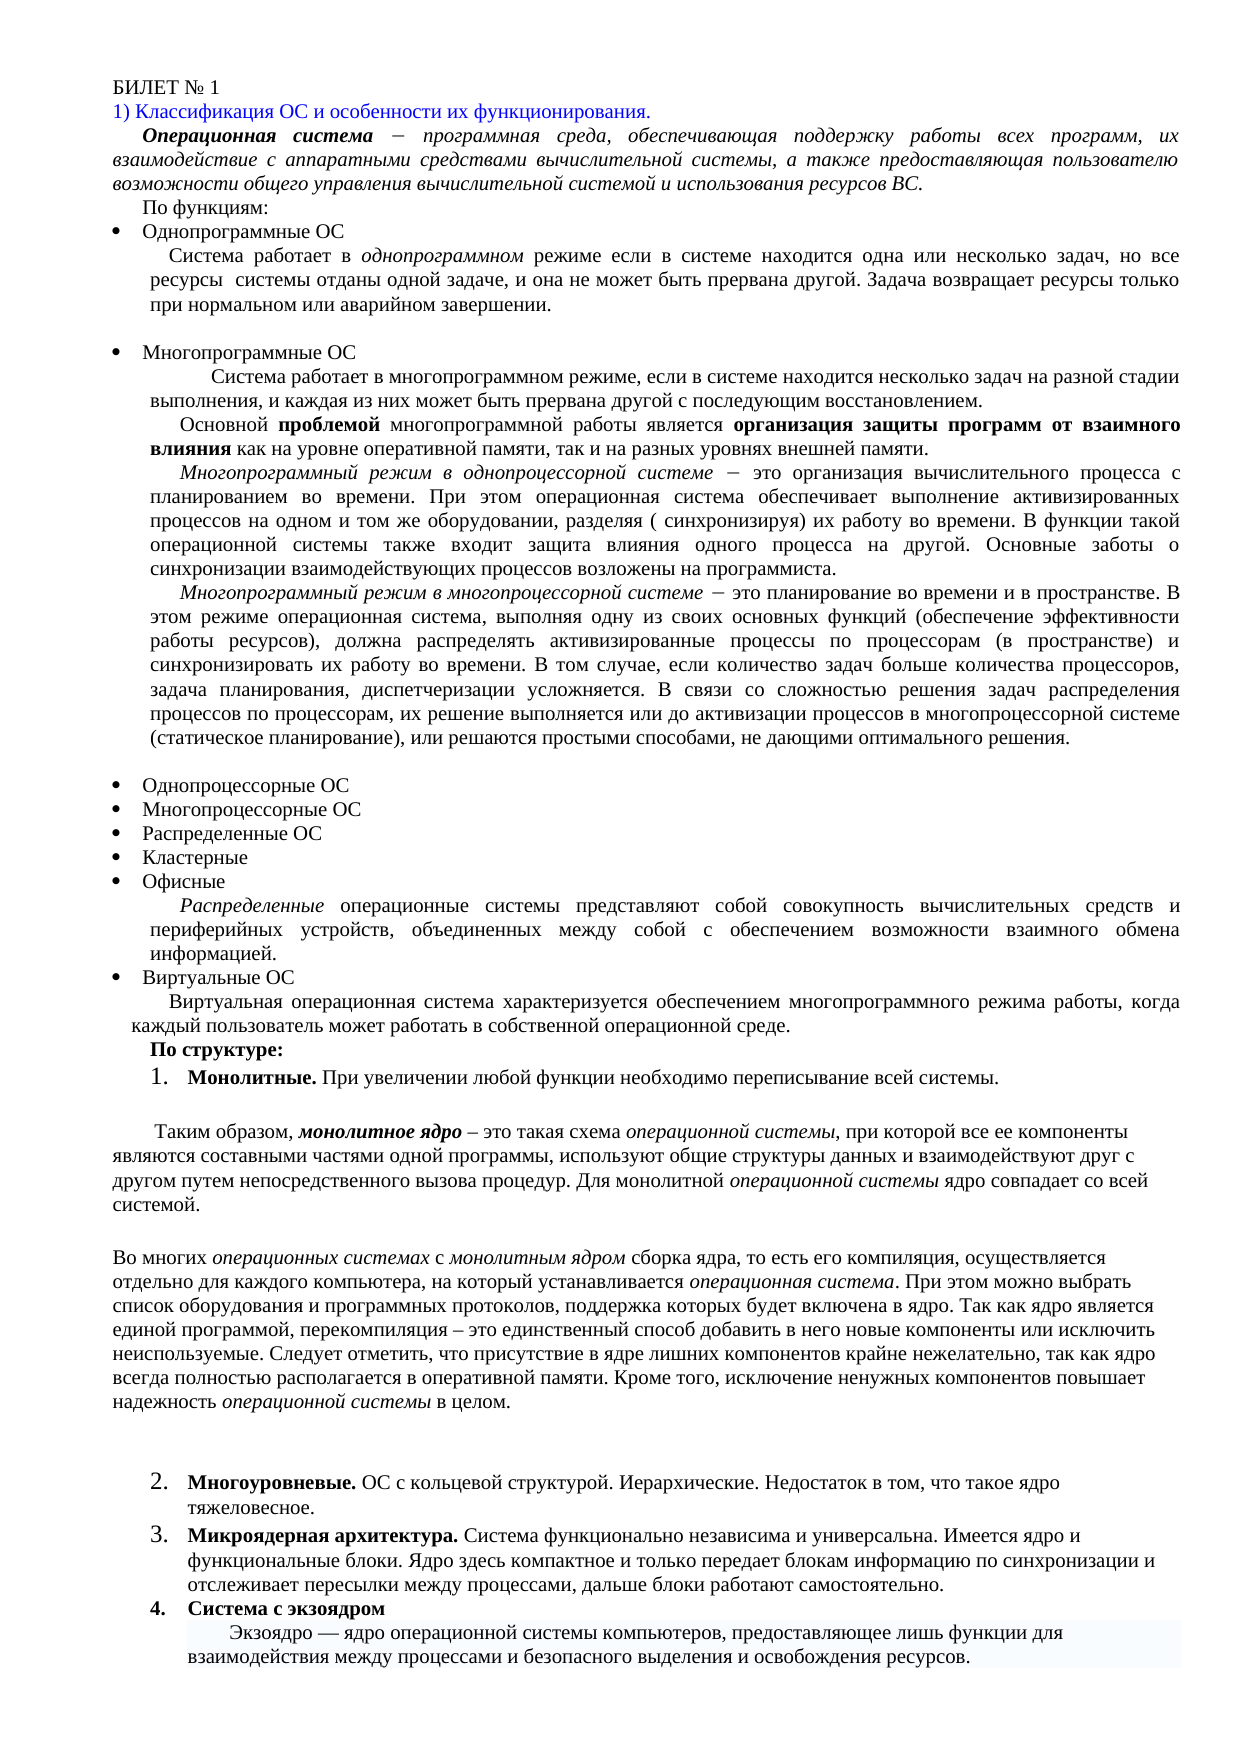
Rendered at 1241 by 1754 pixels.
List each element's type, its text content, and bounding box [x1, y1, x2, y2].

list Система с экзоядром [150, 1596, 1181, 1620]
text Многопрограммный режим в однопроцессорной системе  это организация вычислительного процесса с планированием во времени. При этом операционная система обеспечивает выполнение активизированных процессов на одном и том же оборудовании, разделяя ( синхронизируя) их работу во времени. В функции такой операционной системы также входит защита влияния одного процесса на другой. Основные заботы о синхронизации взаимодействующих процессов возложены на программиста. [150, 460, 1181, 580]
text Во многих операционных системах с монолитным ядром сборка ядра, то есть его компиляция, осуществляется отдельно для каждого компьютера, на который устанавливается операционная система. При этом можно выбрать список оборудования и программных протоколов, поддержка которых будет включена в ядро. Так как ядро является единой программой, перекомпиляция – это единственный способ добавить в него новые компоненты или исключить неиспользуемые. Следует отметить, что присутствие в ядре лишних компонентов крайне нежелательно, так как ядро всегда полностью располагается в оперативной памяти. Кроме того, исключение ненужных компонентов повышает надежность операционной системы в целом. [112, 1245, 1181, 1413]
list Микроядерная архитектура. Система функционально независима и универсальна. Имеется ядро и функциональные блоки. Ядро здесь компактное и только передает блокам информацию по синхронизации и отслеживает пересылки между процессами, дальше блоки работают самостоятельно. [150, 1519, 1181, 1596]
text По структуре: [150, 1037, 1181, 1061]
text Многопрограммный режим в многопроцессорной системе  это планирование во времени и в пространстве. В этом режиме операционная система, выполняя одну из своих основных функций (обеспечение эффективности работы ресурсов), должна распределять активизированные процессы по процессорам (в пространстве) и синхронизировать их работу во времени. В том случае, если количество задач больше количества процессоров, задача планирования, диспетчеризации усложняется. В связи со сложностью решения задач распределения процессов по процессорам, их решение выполняется или до активизации процессов в многопроцессорной системе (статическое планирование), или решаются простыми способами, не дающими оптимального решения. [150, 580, 1181, 749]
text БИЛЕТ № 1 [112, 75, 1181, 99]
text Виртуальная операционная система характеризуется обеспечением многопрограммного режима работы, когда каждый пользователь может работать в собственной операционной среде. [131, 989, 1181, 1037]
list Многопрограммные ОС [112, 339, 1181, 364]
list Распределенные ОС [112, 821, 1181, 845]
list Однопрограммные ОС [112, 219, 1181, 243]
text Распределенные операционные системы представляют собой совокупность вычислительных средств и периферийных устройств, объединенных между собой c обеспечением возможности взаимного обмена информацией. [150, 893, 1181, 965]
text Система работает в многопрограммном режиме, если в системе находится несколько задач на разной стадии выполнения, и каждая из них может быть прервана другой с последующим восстановлением. [150, 364, 1181, 412]
list Многоуровневые. ОС с кольцевой структурой. Иерархические. Недостаток в том, что такое ядро тяжеловесное. [150, 1466, 1181, 1519]
text Таким образом, монолитное ядро – это такая схема операционной системы, при которой все ее компоненты являются составными частями одной программы, используют общие структуры данных и взаимодействуют друг с другом путем непосредственного вызова процедур. Для монолитной операционной системы ядро совпадает со всей системой. [112, 1119, 1181, 1216]
list Монолитные. При увеличении любой функции необходимо переписывание всей системы. [150, 1061, 1181, 1090]
list Офисные [112, 869, 1181, 893]
list Кластерные [112, 845, 1181, 869]
text Операционная система  программная среда, обеспечивающая поддержку работы всех программ, их взаимодействие с аппаратными средствами вычислительной системы, а также предоставляющая пользователю возможности общего управления вычислительной системой и использования ресурсов ВС. [112, 123, 1181, 195]
text 1) Классификация ОС и особенности их функционирования. [112, 99, 1181, 123]
text Система работает в однопрограммном режиме если в системе находится одна или несколько задач, но все ресурсы системы отданы одной задаче, и она не может быть прервана другой. Задача возвращает ресурсы только при нормальном или аварийном завершении. [150, 243, 1181, 316]
text Основной проблемой многопрограммной работы является организация защиты программ от взаимного влияния как на уровне оперативной памяти, так и на разных уровнях внешней памяти. [150, 412, 1181, 460]
list Виртуальные ОС [112, 965, 1181, 989]
text Экзоядро — ядро операционной системы компьютеров, предоставляющее лишь функции для взаимодействия между процессами и безопасного выделения и освобождения ресурсов. [187, 1620, 1181, 1668]
list Многопроцессорные ОС [112, 797, 1181, 821]
list Однопроцессорные ОС [112, 773, 1181, 797]
text По функциям: [112, 195, 1181, 219]
